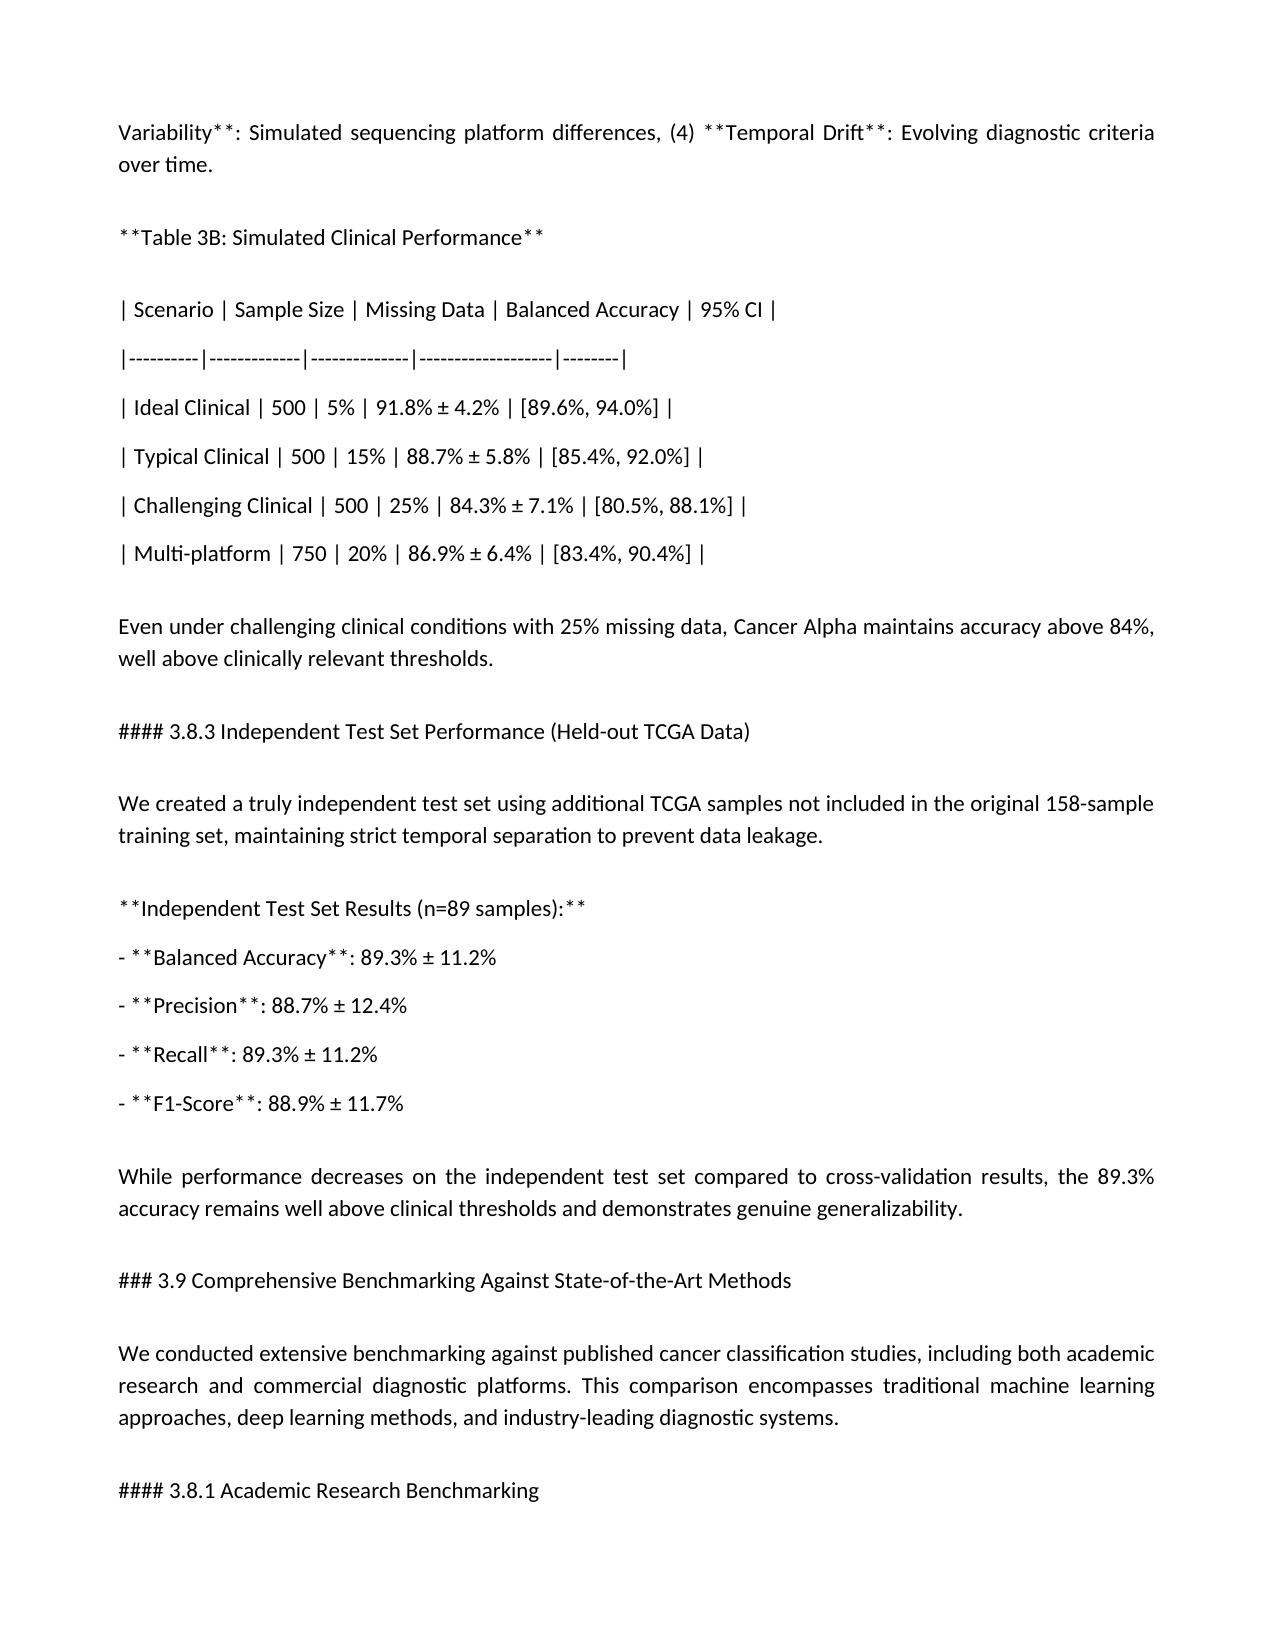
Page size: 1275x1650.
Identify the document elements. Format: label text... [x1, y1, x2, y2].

text |----------|-------------|--------------|-------------------|--------| [118, 344, 1157, 372]
text Variability**: Simulated sequencing platform differences, (4) **Temporal Drift**: Evolving diagnostic criteria over time. [118, 118, 1157, 178]
text | Ideal Clinical | 500 | 5% | 91.8% ± 4.2% | [89.6%, 94.0%] | [118, 393, 1157, 421]
text Even under challenging clinical conditions with 25% missing data, Cancer Alpha maintains accuracy above 84%, well above clinically relevant thresholds. [118, 612, 1157, 672]
text | Typical Clinical | 500 | 15% | 88.7% ± 5.8% | [85.4%, 92.0%] | [118, 442, 1157, 470]
text | Multi-platform | 750 | 20% | 86.9% ± 6.4% | [83.4%, 90.4%] | [118, 539, 1157, 568]
text We conducted extensive benchmarking against published cancer classification studies, including both academic research and commercial diagnostic platforms. This comparison encompasses traditional machine learning approaches, deep learning methods, and industry-leading diagnostic systems. [118, 1339, 1157, 1431]
text ### 3.9 Comprehensive Benchmarking Against State-of-the-Art Methods [118, 1267, 1157, 1294]
text #### 3.8.3 Independent Test Set Performance (Held-out TCGA Data) [118, 717, 1157, 745]
text | Scenario | Sample Size | Missing Data | Balanced Accuracy | 95% CI | [118, 295, 1157, 323]
text **Table 3B: Simulated Clinical Performance** [118, 223, 1157, 251]
text - **Precision**: 88.7% ± 12.4% [118, 992, 1157, 1020]
text While performance decreases on the independent test set compared to cross-validation results, the 89.3% accuracy remains well above clinical thresholds and demonstrates genuine generalizability. [118, 1162, 1157, 1222]
text **Independent Test Set Results (n=89 samples):** [118, 894, 1157, 922]
text | Challenging Clinical | 500 | 25% | 84.3% ± 7.1% | [80.5%, 88.1%] | [118, 491, 1157, 519]
text - **Recall**: 89.3% ± 11.2% [118, 1041, 1157, 1068]
text - **Balanced Accuracy**: 89.3% ± 11.2% [118, 943, 1157, 971]
text We created a truly independent test set using additional TCGA samples not included in the original 158-sample training set, maintaining strict temporal separation to prevent data leakage. [118, 789, 1157, 849]
text #### 3.8.1 Academic Research Benchmarking [118, 1476, 1157, 1504]
text - **F1-Score**: 88.9% ± 11.7% [118, 1089, 1157, 1117]
